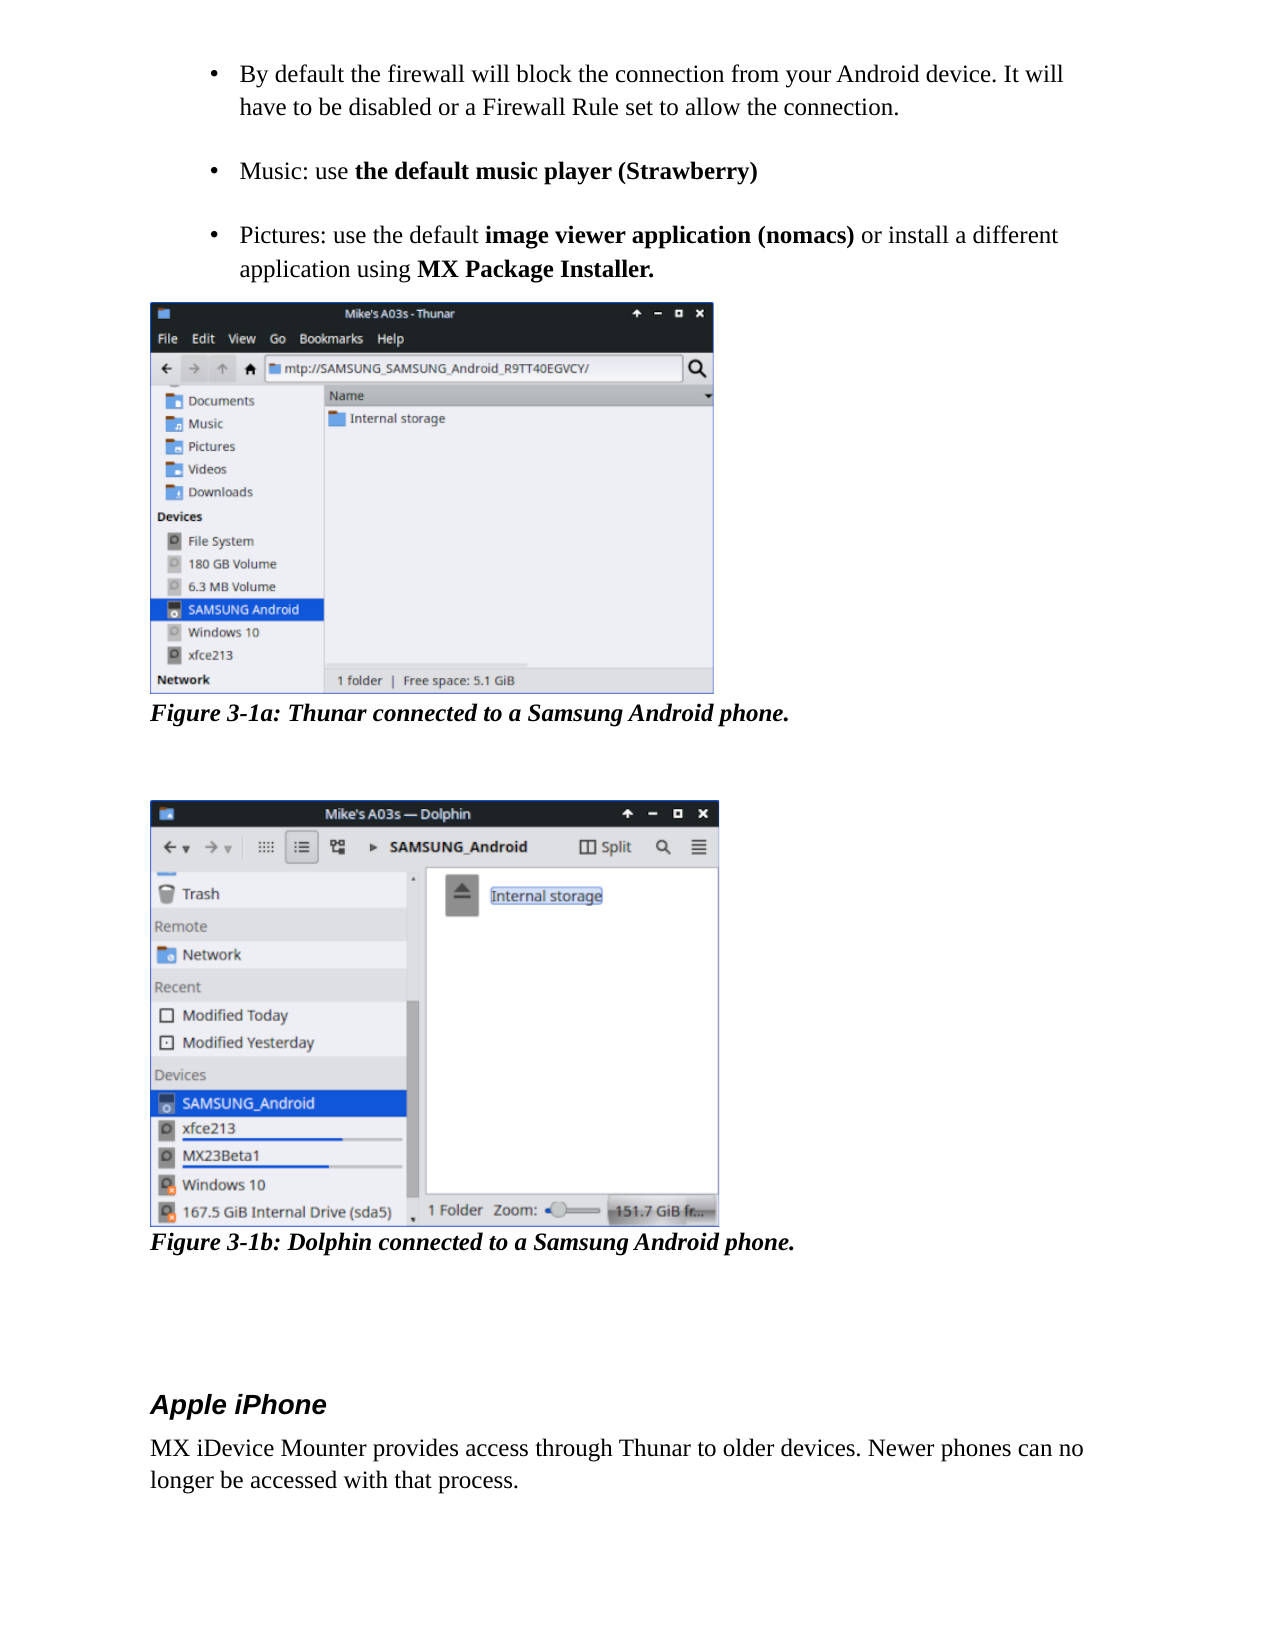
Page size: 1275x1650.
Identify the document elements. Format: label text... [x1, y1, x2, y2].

list Music: use the default music player (Strawberry) [210, 156, 1109, 185]
list Pictures: use the default image viewer application (nomacs) or install a different application using MX Package Installer. [210, 221, 1109, 282]
picture [150, 800, 720, 1227]
text MX iDevice Mounter provides access through Thunar to older devices. Newer phones can no longer be accessed with that process. [150, 1433, 1125, 1494]
picture [150, 302, 714, 694]
list By default the firewall will block the connection from your Android device. It will have to be disabled or a Firewall Rule set to allow the connection. [210, 59, 1109, 121]
text Figure 3-1b: Dolphin connected to a Samsung Android phone. [150, 813, 1110, 1256]
text Figure 3-1a: Thunar connected to a Samsung Android phone. [150, 318, 1109, 726]
subtitle Apple iPhone [150, 1388, 1125, 1420]
